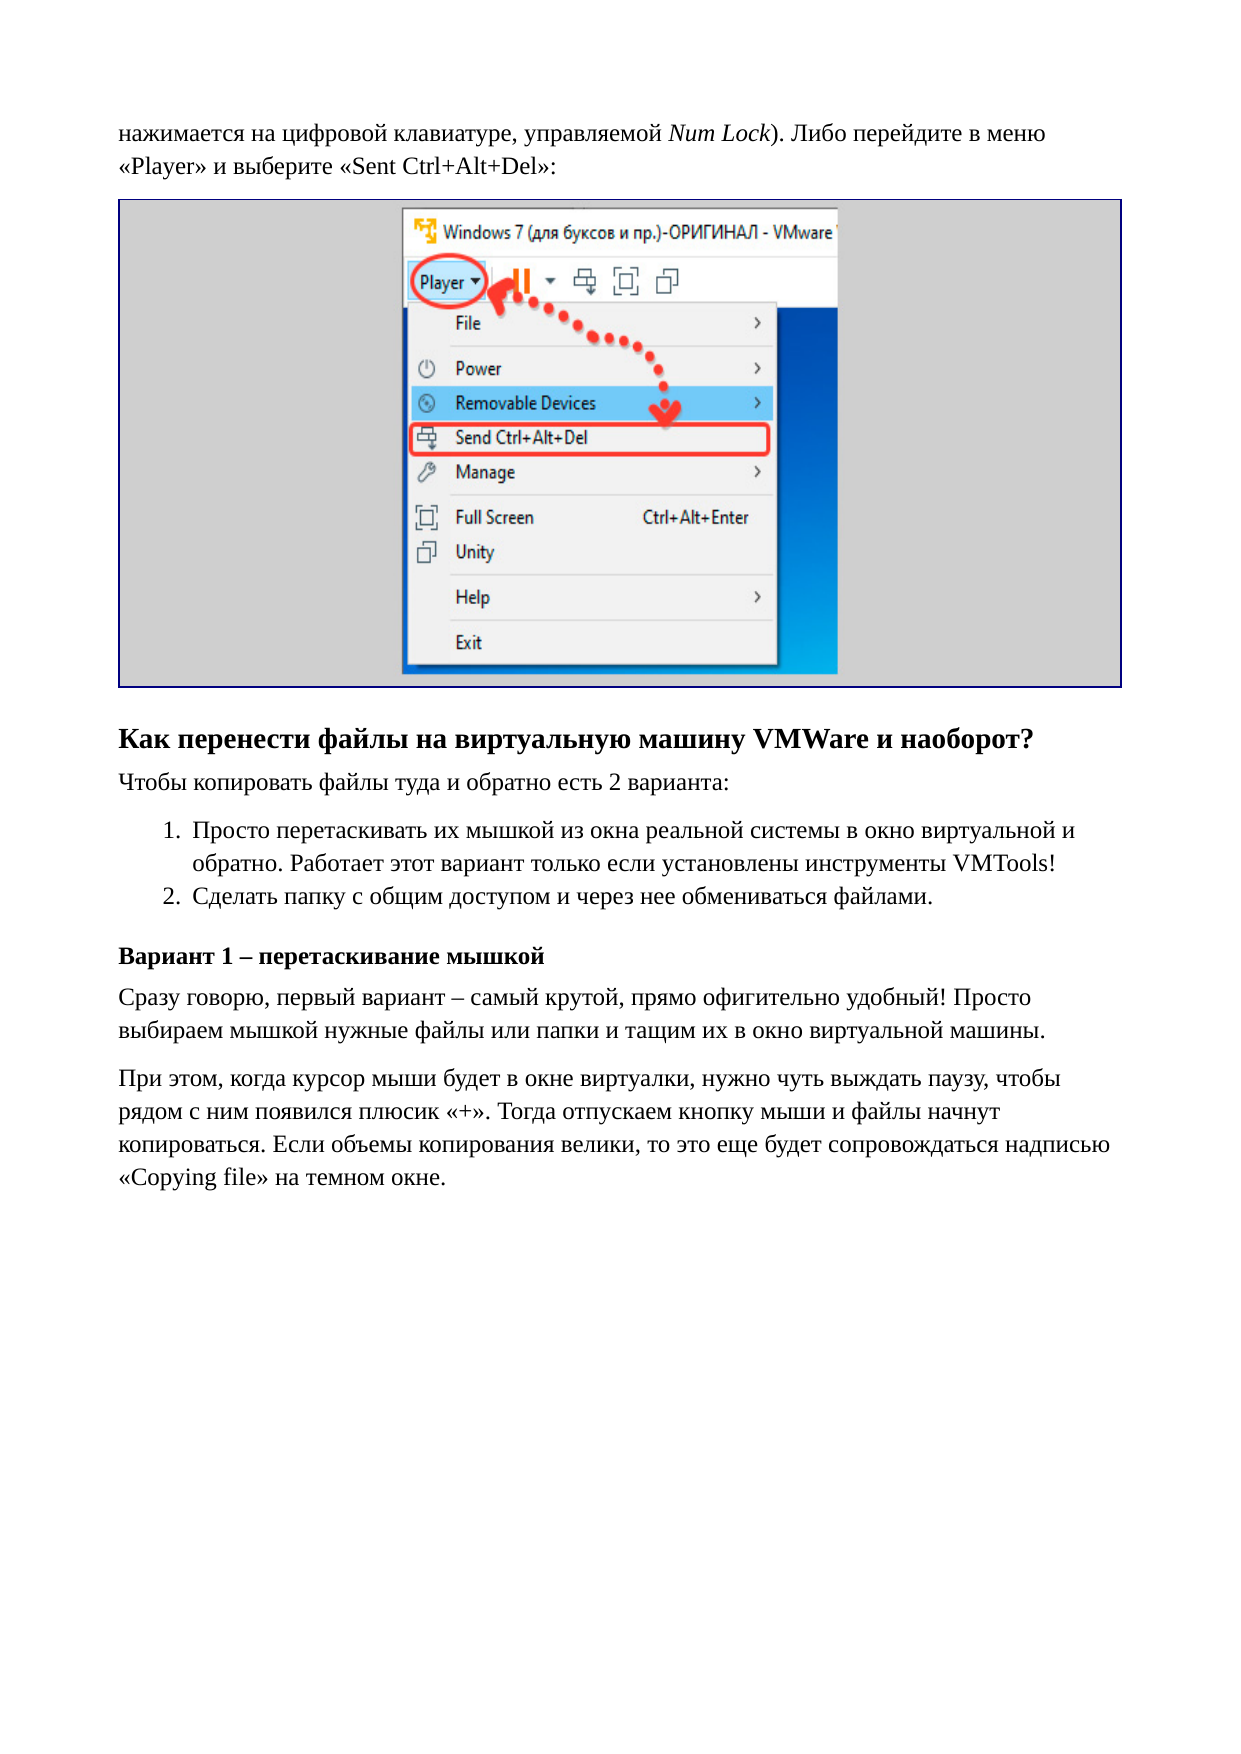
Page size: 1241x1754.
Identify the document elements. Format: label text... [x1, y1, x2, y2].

list Просто перетаскивать их мышкой из окна реальной системы в окно виртуальной и обратно. Работает этот вариант только если установлены инструменты VMTools! [162, 815, 1122, 877]
text нажимается на цифровой клавиатуре, управляемой Num Lock). Либо перейдите в меню «Player» и выберите «Sent Ctrl+Alt+Del»: [118, 118, 1122, 180]
subtitle Вариант 1 – перетаскивание мышкой [118, 941, 1122, 970]
text Сразу говорю, первый вариант – самый крутой, прямо офигительно удобный! Просто выбираем мышкой нужные файлы или папки и тащим их в окно виртуальной машины. [118, 982, 1122, 1044]
picture [120, 200, 1120, 686]
text При этом, когда курсор мыши будет в окне виртуалки, нужно чуть выждать паузу, чтобы рядом с ним появился плюсик «+». Тогда отпускаем кнопку мыши и файлы начнут копироваться. Если объемы копирования велики, то это еще будет сопровождаться надписью «Copying file» на темном окне. [118, 1063, 1122, 1191]
subtitle Как перенести файлы на виртуальную машину VMWare и наоборот? [118, 721, 1122, 755]
list Сделать папку с общим доступом и через нее обмениваться файлами. [162, 881, 1122, 910]
text Чтобы копировать файлы туда и обратно есть 2 варианта: [118, 767, 1122, 796]
